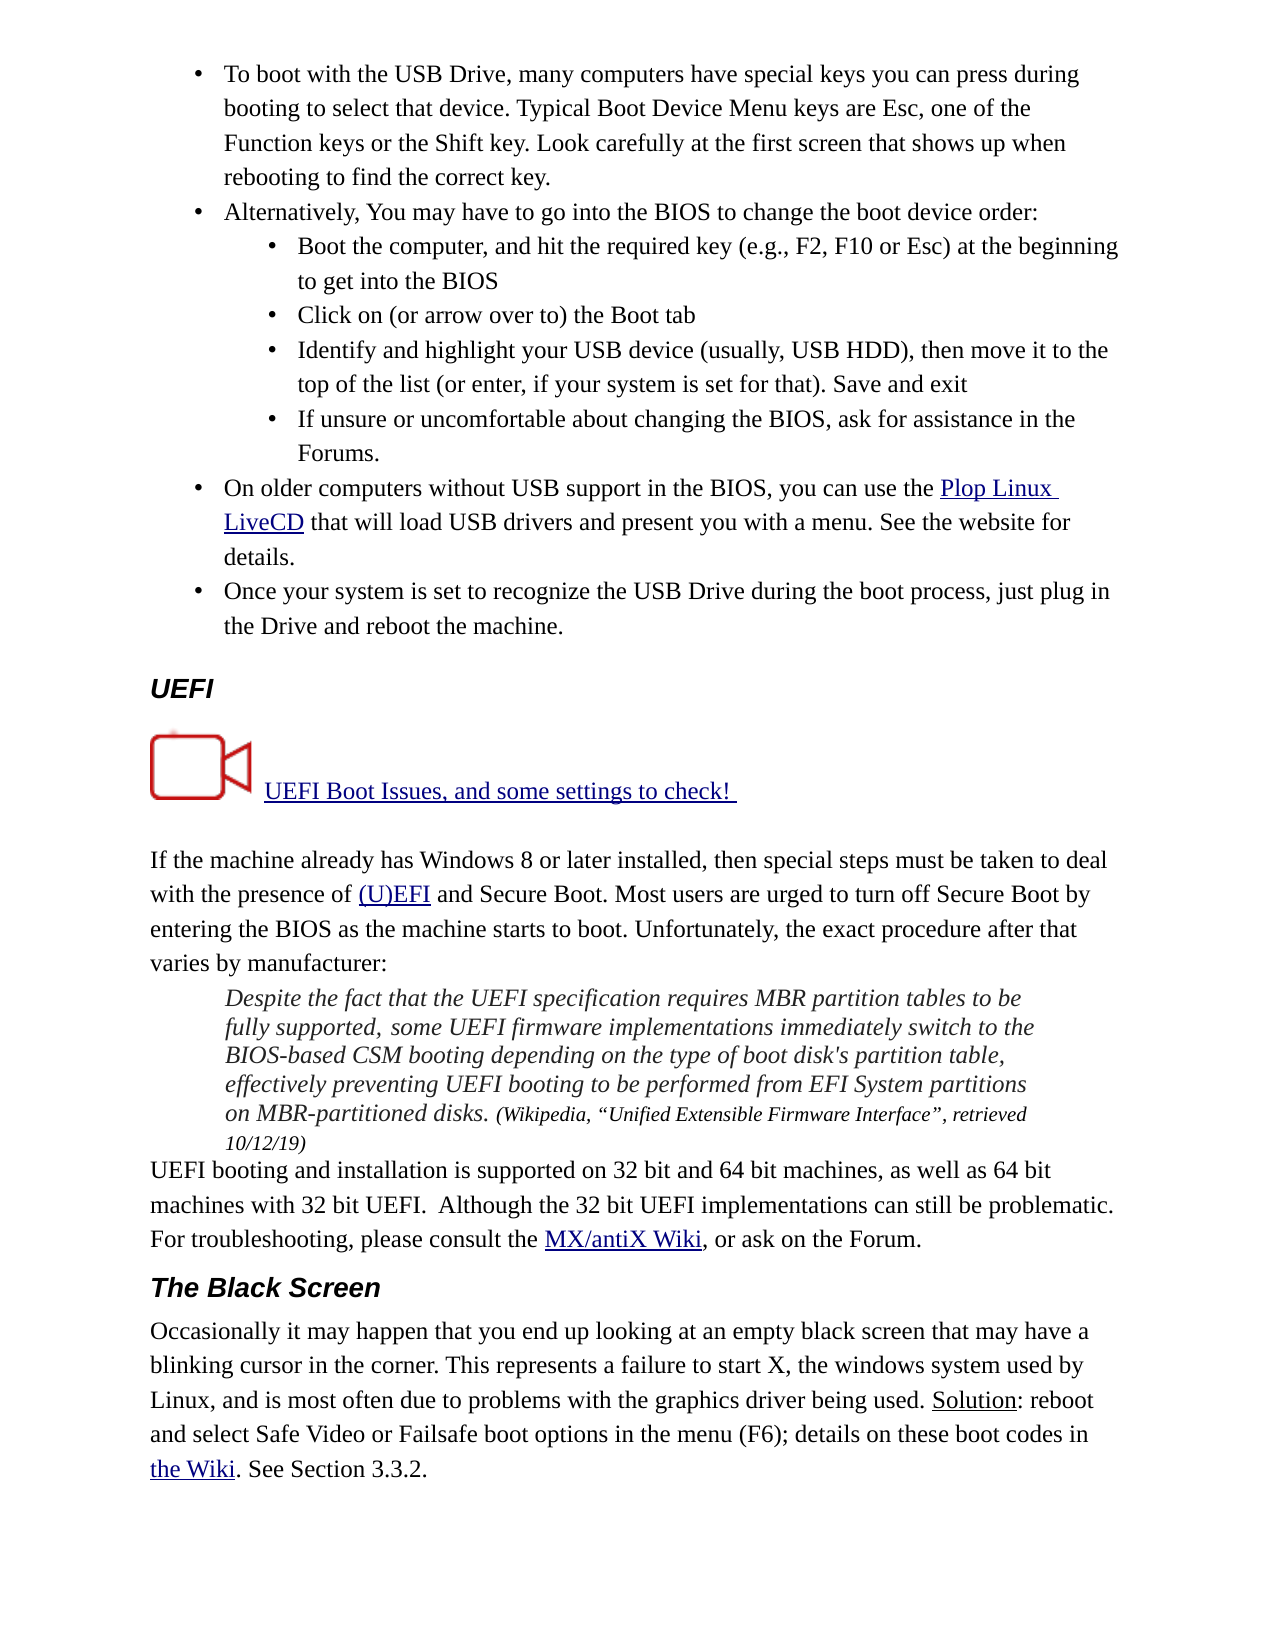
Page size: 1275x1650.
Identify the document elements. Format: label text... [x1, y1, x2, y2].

text If the machine already has Windows 8 or later installed, then special steps must be taken to deal with the presence of (U)EFI and Secure Boot. Most users are urged to turn off Secure Boot by entering the BIOS as the machine starts to boot. Unfortunately, the exact procedure after that varies by manufacturer: [150, 845, 1125, 977]
text Occasionally it may happen that you end up looking at an empty black screen that may have a blinking cursor in the corner. This represents a failure to start X, the windows system used by Linux, and is most often due to problems with the graphics driver being used. Solution: reboot and select Safe Video or Failsafe boot options in the menu (F6); details on these boot codes in the Wiki. See Section 3.3.2. [150, 1316, 1125, 1482]
list Identify and highlight your USB device (usually, USB HDD), then move it to the top of the list (or enter, if your system is set for that). Save and exit [268, 335, 1125, 398]
subtitle UEFI [150, 672, 1125, 704]
list To boot with the USB Drive, many computers have special keys you can press during booting to select that device. Typical Boot Device Menu keys are Esc, one of the Function keys or the Shift key. Look carefully at the first screen that shows up when rebooting to find the correct key. [194, 59, 1125, 191]
picture [150, 716, 252, 800]
list On older computers without USB support in the BIOS, you can use the Plop Linux LiveCD that will load USB drivers and present you with a menu. See the website for details. [194, 473, 1125, 571]
text Despite the fact that the UEFI specification requires MBR partition tables to be fully supported, some UEFI firmware implementations immediately switch to the BIOS-based CSM booting depending on the type of boot disk's partition table, effectively preventing UEFI booting to be performed from EFI System partitions on MBR-partitioned disks. (Wikipedia, “Unified Extensible Firmware Interface”, retrieved 10/12/19) [225, 983, 1050, 1156]
list Click on (or arrow over to) the Boot tab [268, 300, 1125, 329]
text UEFI Boot Issues, and some settings to check! [150, 717, 1125, 805]
list If unsure or uncomfortable about changing the BIOS, ask for assistance in the Forums. [268, 404, 1125, 467]
list Once your system is set to recognize the USB Drive during the boot process, just plug in the Drive and reboot the machine. [194, 576, 1125, 639]
text UEFI booting and installation is supported on 32 bit and 64 bit machines, as well as 64 bit machines with 32 bit UEFI. Although the 32 bit UEFI implementations can still be problematic. For troubleshooting, please consult the MX/antiX Wiki, or ask on the Forum. [150, 1156, 1125, 1253]
list Boot the computer, and hit the required key (e.g., F2, F10 or Esc) at the beginning to get into the BIOS [268, 231, 1125, 295]
list Alternatively, You may have to go into the BIOS to change the boot device order: [194, 197, 1125, 226]
subtitle The Black Screen [150, 1271, 1125, 1303]
